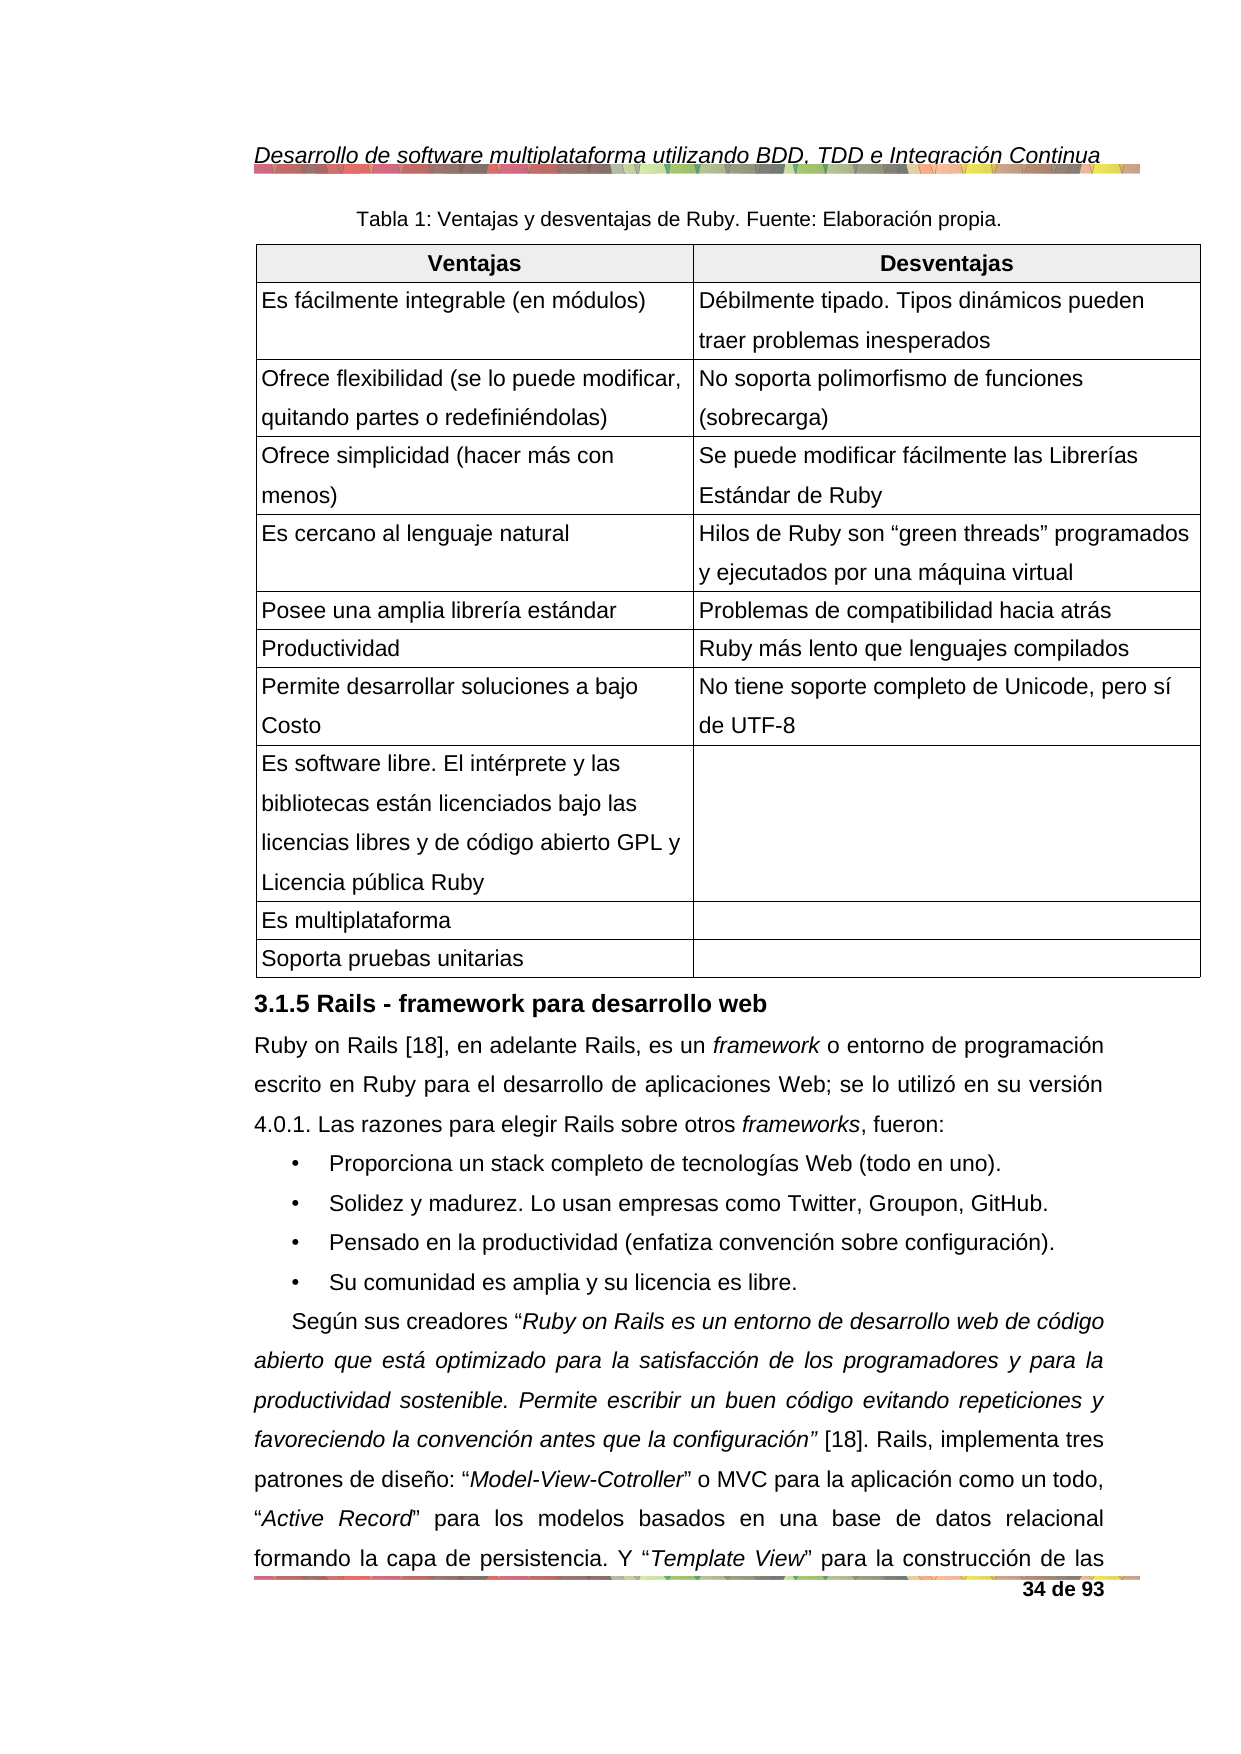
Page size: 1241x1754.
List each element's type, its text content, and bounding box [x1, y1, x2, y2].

table_header Desventajas [694, 245, 1200, 282]
table_cell Es multiplataforma [257, 902, 693, 939]
table_cell No tiene soporte completo de Unicode, pero sí de UTF-8 [694, 668, 1200, 744]
table_cell Productividad [257, 630, 693, 667]
table_cell [694, 746, 1200, 901]
table_cell Problemas de compatibilidad hacia atrás [694, 592, 1200, 629]
list Solidez y madurez. Lo usan empresas como Twitter, Groupon, GitHub. [291, 1189, 1104, 1216]
table_cell Es software libre. El intérprete y las bibliotecas están licenciados bajo las licencias libres y de código abierto GPL y Licencia pública Ruby [257, 746, 693, 901]
list Pensado en la productividad (enfatiza convención sobre configuración). [291, 1229, 1104, 1255]
table_cell Es cercano al lenguaje natural [257, 515, 693, 591]
list 3.1.5 Rails - framework para desarrollo web [254, 988, 1104, 1017]
text Ruby on Rails [18], en adelante Rails, es un framework o entorno de programación escrito en Ruby para el desarrollo de aplicaciones Web; se lo utilizó en su versión 4.0.1. Las razones para elegir Rails sobre otros frameworks, fueron: [254, 1032, 1104, 1137]
table_cell Hilos de Ruby son “green threads” programados y ejecutados por una máquina virtual [694, 515, 1200, 591]
text Según sus creadores “Ruby on Rails es un entorno de desarrollo web de código abierto que está optimizado para la satisfacción de los programadores y para la productividad sostenible. Permite escribir un buen código evitando repeticiones y favoreciendo la convención antes que la configuración” [18]. Rails, implementa tres patrones de diseño: “Model-View-Cotroller” o MVC para la aplicación como un todo, “Active Record” para los modelos basados en una base de datos relacional formando la capa de persistencia. Y “Template View” para la construcción de las [254, 1308, 1104, 1571]
list Proporciona un stack completo de tecnologías Web (todo en uno). [291, 1150, 1104, 1176]
table_cell Ruby más lento que lenguajes compilados [694, 630, 1200, 667]
table_cell Ofrece flexibilidad (se lo puede modificar, quitando partes o redefiniéndolas) [257, 360, 693, 436]
table_cell Soporta pruebas unitarias [257, 940, 693, 977]
table_cell No soporta polimorfismo de funciones (sobrecarga) [694, 360, 1200, 436]
table_header Ventajas [257, 245, 693, 282]
table_cell Se puede modificar fácilmente las Librerías Estándar de Ruby [694, 437, 1200, 514]
table_cell [694, 940, 1200, 977]
table_cell Es fácilmente integrable (en módulos) [257, 283, 693, 359]
table_cell Posee una amplia librería estándar [257, 592, 693, 629]
table_cell [694, 902, 1200, 939]
table_cell Débilmente tipado. Tipos dinámicos pueden traer problemas inesperados [694, 283, 1200, 359]
table_cell Ofrece simplicidad (hacer más con menos) [257, 437, 693, 514]
list Su comunidad es amplia y su licencia es libre. [291, 1268, 1104, 1295]
table_cell Permite desarrollar soluciones a bajo Costo [257, 668, 693, 744]
text Tabla 1: Ventajas y desventajas de Ruby. Fuente: Elaboración propia. [254, 207, 1104, 231]
